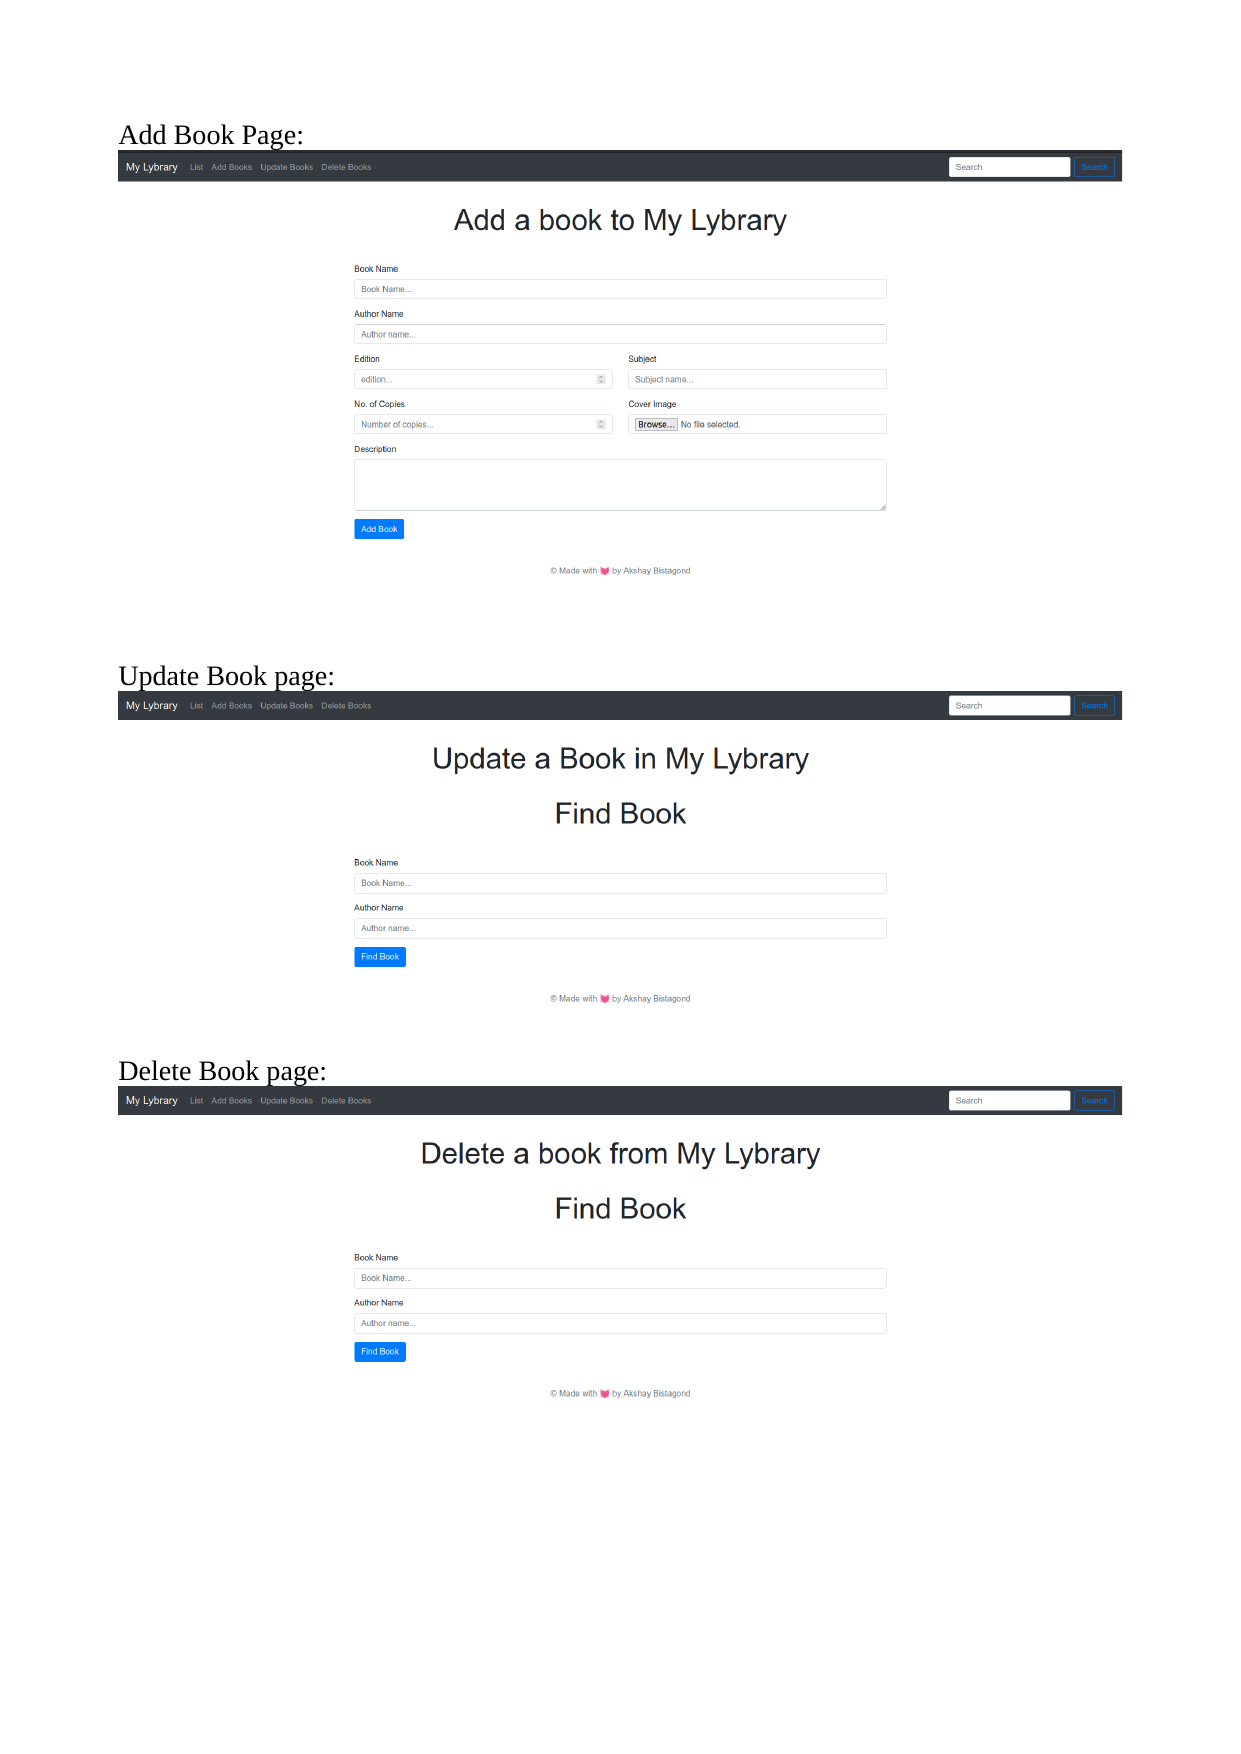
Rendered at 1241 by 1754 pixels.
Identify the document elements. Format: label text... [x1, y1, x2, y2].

picture [118, 1086, 1123, 1404]
text Delete Book page: [118, 1054, 1122, 1086]
text Add Book Page: [118, 118, 1122, 150]
picture [118, 150, 1123, 587]
picture [118, 691, 1123, 1018]
text Update Book page: [118, 659, 1122, 691]
